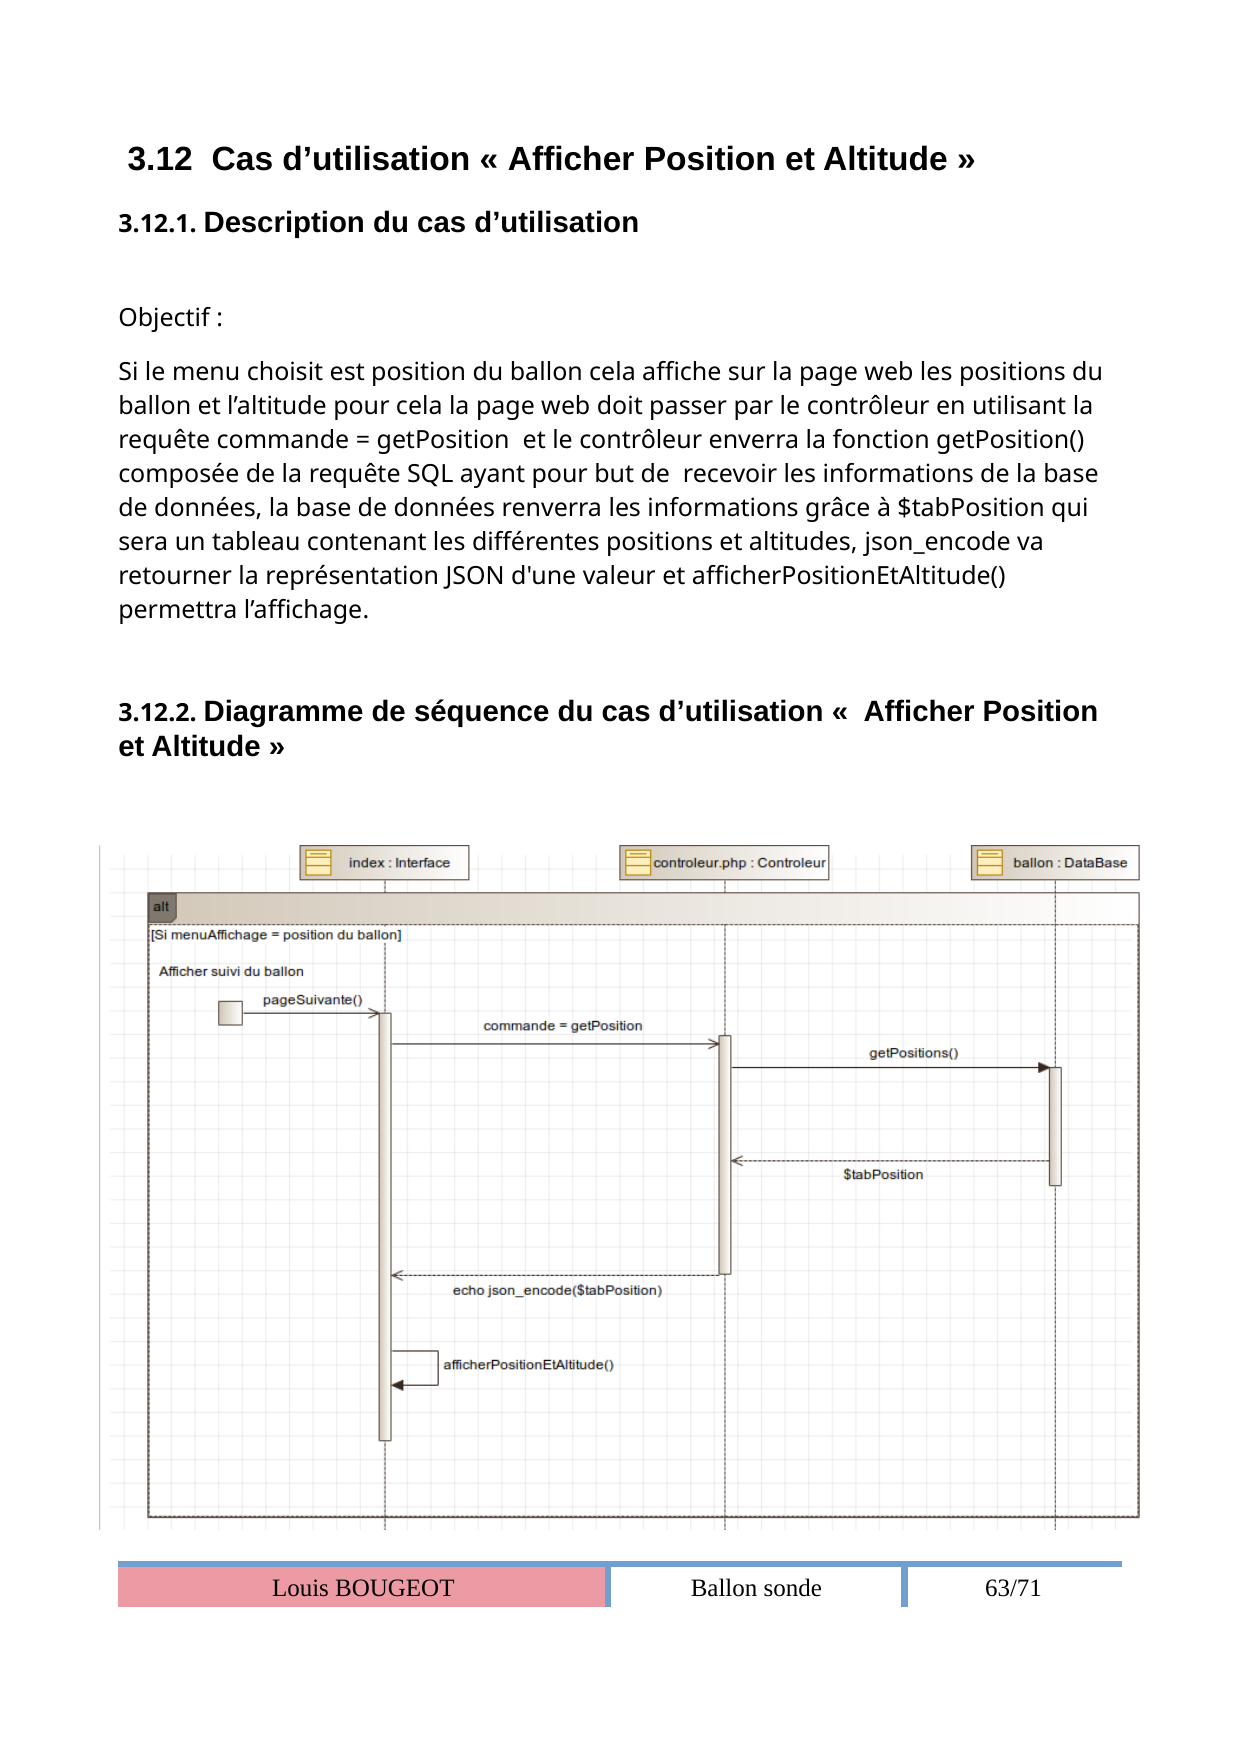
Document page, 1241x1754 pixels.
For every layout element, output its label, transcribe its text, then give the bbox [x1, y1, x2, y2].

subtitle Cas d’utilisation « Afficher Position et Altitude » [118, 139, 1122, 178]
text Objectif : [118, 299, 1122, 334]
text Si le menu choisit est position du ballon cela affiche sur la page web les positions du ballon et l’altitude pour cela la page web doit passer par le contrôleur en utilisant la requête commande = getPosition et le contrôleur enverra la fonction getPosition() composée de la requête SQL ayant pour but de recevoir les informations de la base de données, la base de données renverra les informations grâce à $tabPosition qui sera un tableau contenant les différentes positions et altitudes, json_encode va retourner la représentation JSON d'une valeur et afficherPositionEtAltitude() permettra l’affichage. [118, 353, 1122, 626]
subtitle Description du cas d’utilisation [118, 205, 1122, 239]
picture [99, 845, 1141, 1530]
subtitle Diagramme de séquence du cas d’utilisation « Afficher Position et Altitude » [118, 694, 1122, 763]
